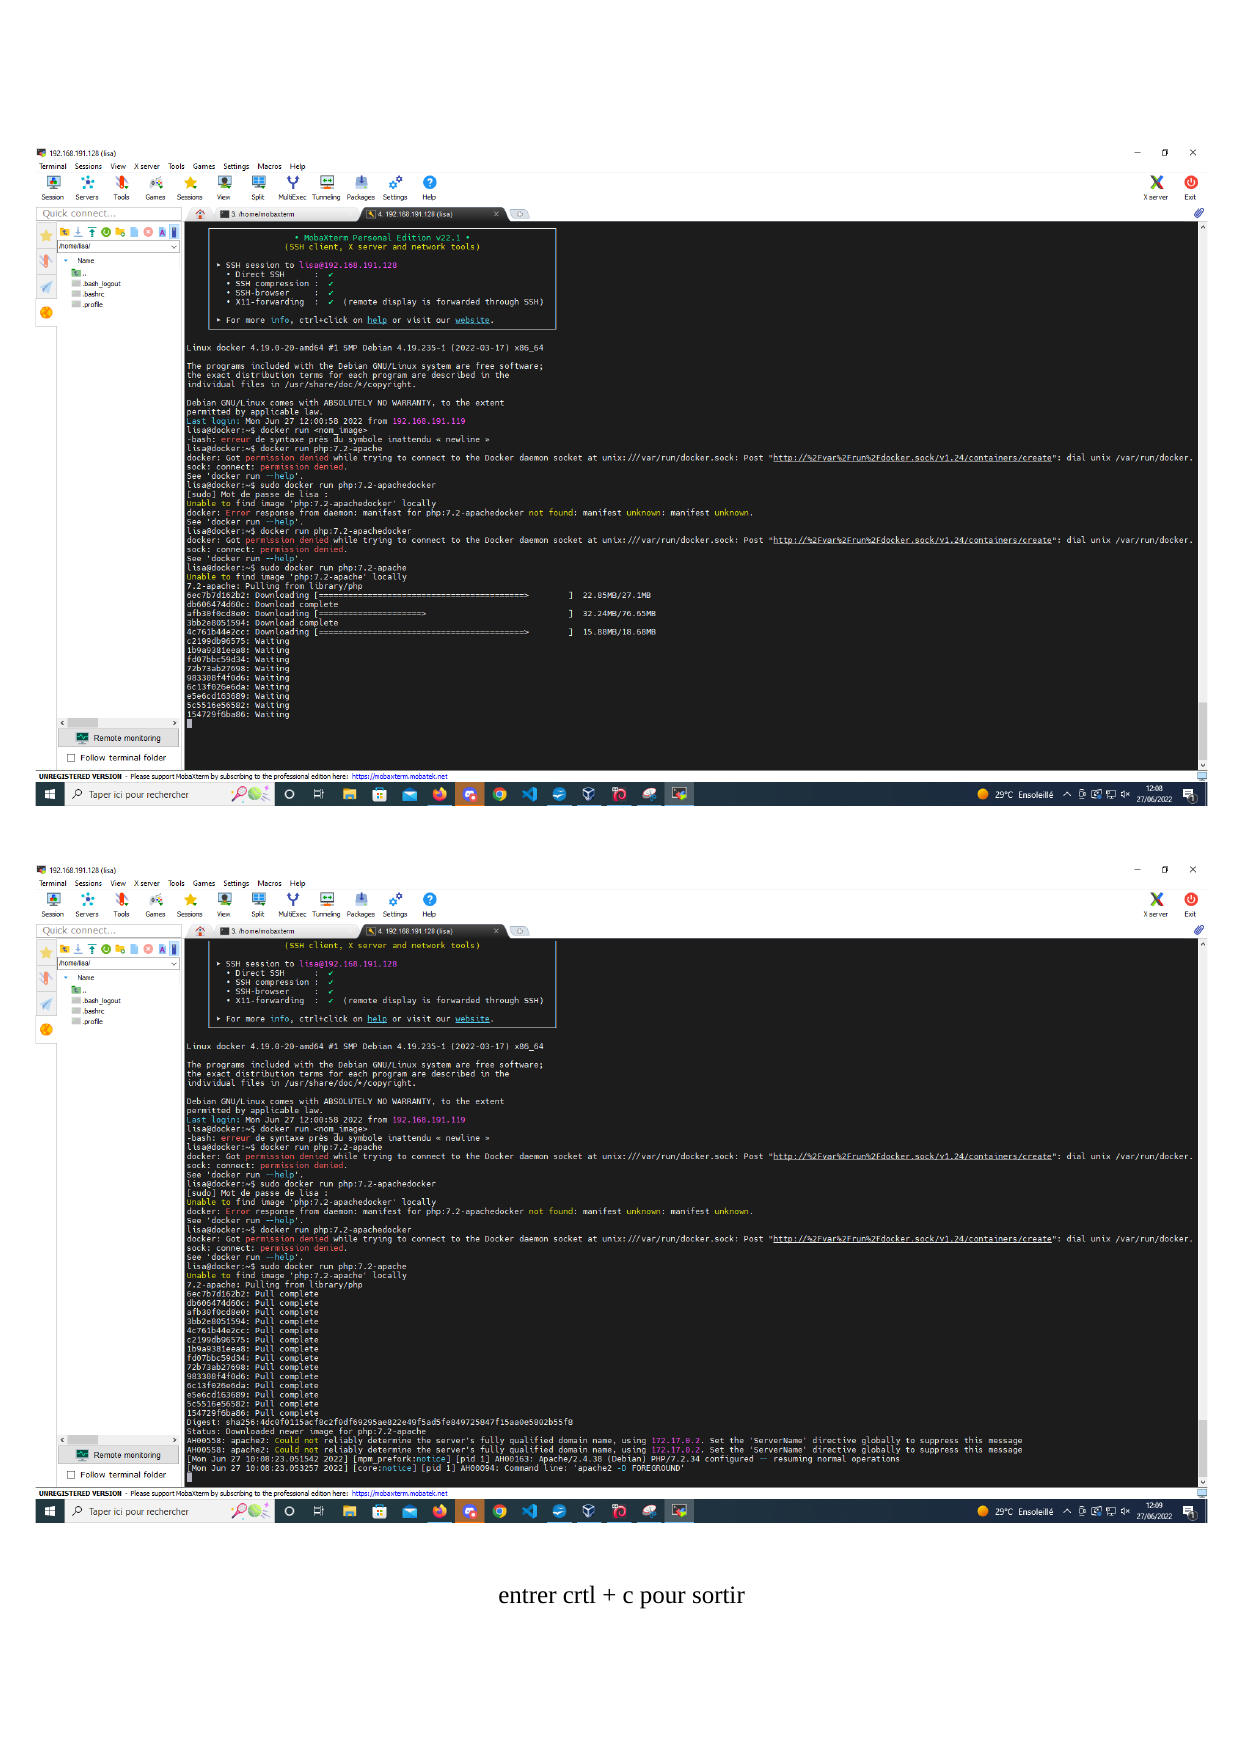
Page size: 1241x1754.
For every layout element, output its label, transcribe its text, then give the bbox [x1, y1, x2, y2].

picture [35, 146, 1208, 806]
picture [35, 863, 1208, 1523]
text entrer crtl + c pour sortir [36, 1580, 1207, 1609]
